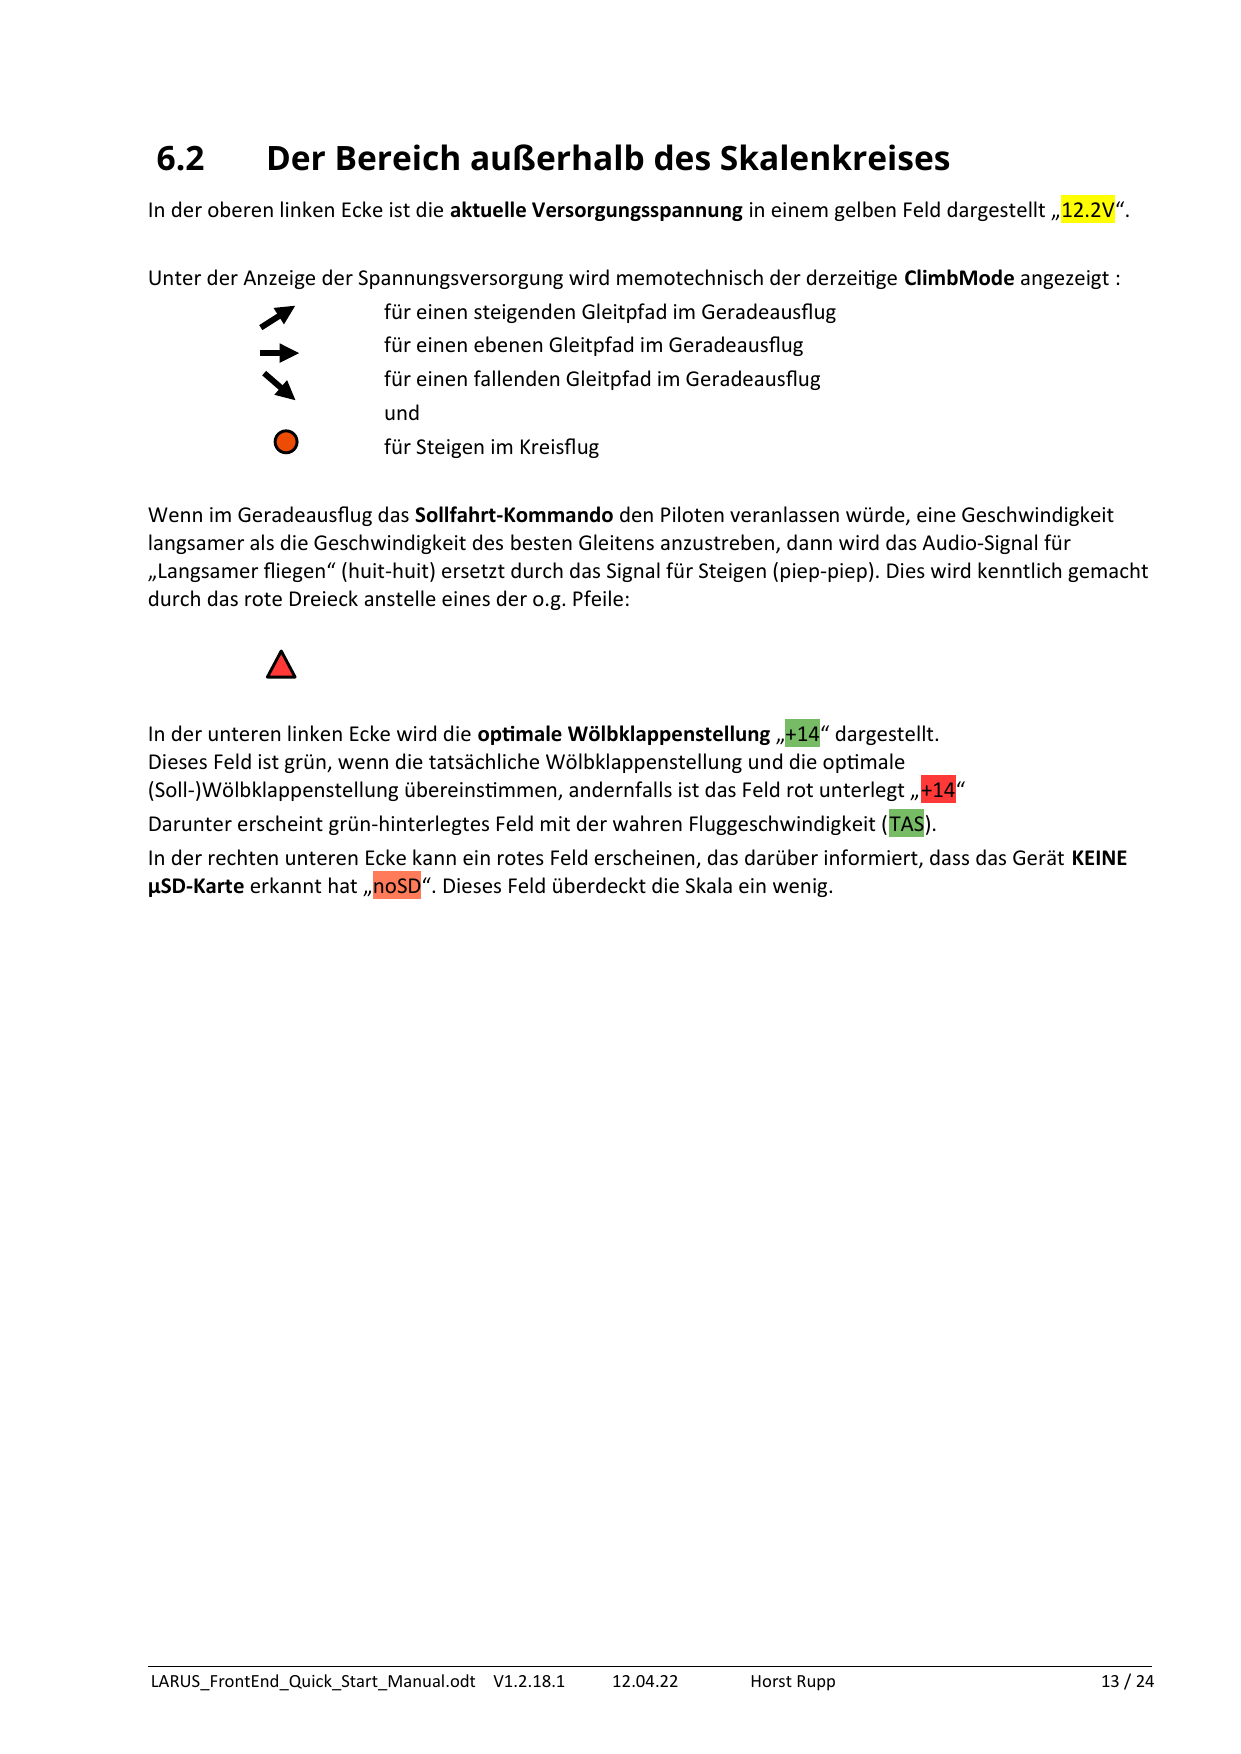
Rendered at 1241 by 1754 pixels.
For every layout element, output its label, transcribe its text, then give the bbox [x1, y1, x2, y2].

text für einen fallenden Gleitpfad im Geradeausflug [148, 364, 1152, 392]
text für einen steigenden Gleitpfad im Geradeausflug [148, 297, 1152, 325]
subtitle Der Bereich außerhalb des Skalenkreises [148, 134, 1152, 180]
text In der oberen linken Ecke ist die aktuelle Versorgungsspannung in einem gelben Feld dargestellt „12.2V“. [148, 195, 1152, 223]
text für Steigen im Kreisflug [148, 432, 1152, 460]
text Wenn im Geradeausflug das Sollfahrt-Kommando den Piloten veranlassen würde, eine Geschwindigkeit langsamer als die Geschwindigkeit des besten Gleitens anzustreben, dann wird das Audio-Signal für „Langsamer fliegen“ (huit-huit) ersetzt durch das Signal für Steigen (piep-piep). Dies wird kenntlich gemacht durch das rote Dreieck anstelle eines der o.g. Pfeile: [148, 500, 1152, 612]
text Darunter erscheint grün-hinterlegtes Feld mit der wahren Fluggeschwindigkeit (TAS). [148, 809, 1152, 837]
text für einen ebenen Gleitpfad im Geradeausflug [148, 331, 1152, 359]
text In der unteren linken Ecke wird die optimale Wölbklappenstellung „+14“ dargestellt. Dieses Feld ist grün, wenn die tatsächliche Wölbklappenstellung und die optimale (Soll-)Wölbklappenstellung übereinstimmen, andernfalls ist das Feld rot unterlegt „+14“ [148, 719, 1152, 803]
text und [148, 398, 1152, 426]
text In der rechten unteren Ecke kann ein rotes Feld erscheinen, das darüber informiert, dass das Gerät KEINE µSD-Karte erkannt hat „noSD“. Dieses Feld überdeckt die Skala ein wenig. [148, 843, 1152, 899]
text Unter der Anzeige der Spannungsversorgung wird memotechnisch der derzeitige ClimbMode angezeigt : [148, 263, 1152, 291]
